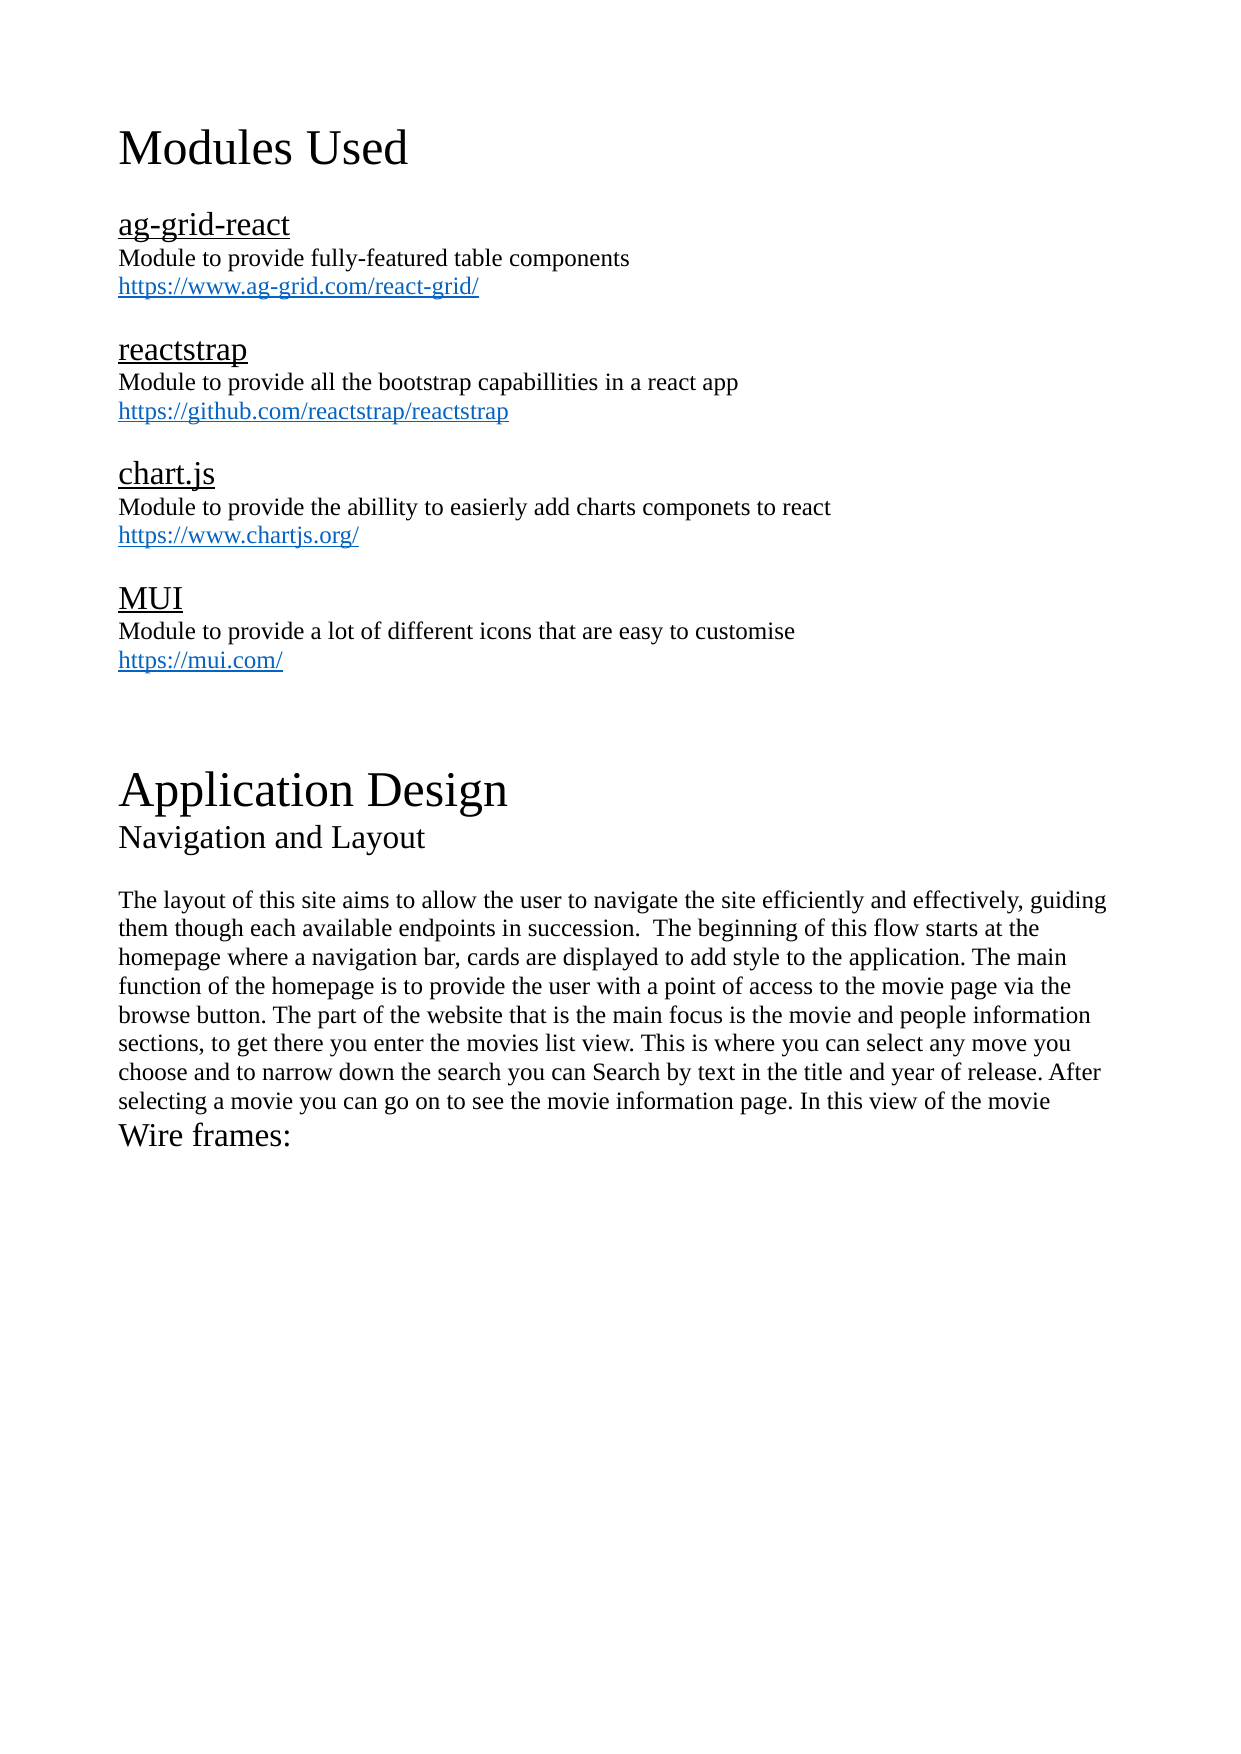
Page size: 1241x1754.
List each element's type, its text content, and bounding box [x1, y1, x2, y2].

text Module to provide all the bootstrap capabillities in a react app [118, 367, 1122, 396]
text reactstrap [118, 329, 1122, 367]
text Modules Used [118, 118, 1122, 176]
text chart.js [118, 453, 1122, 492]
text Module to provide the abillity to easierly add charts componets to react [118, 492, 1122, 521]
text Application Design [118, 760, 1122, 818]
text https://www.chartjs.org/ [118, 521, 1122, 549]
text https://www.ag-grid.com/react-grid/ [118, 271, 1122, 300]
text ag-grid-react [118, 204, 1122, 243]
text https://mui.com/ [118, 645, 1122, 674]
text Module to provide a lot of different icons that are easy to customise [118, 616, 1122, 645]
text Navigation and Layout [118, 818, 1122, 856]
text Module to provide fully-featured table components [118, 243, 1122, 271]
text Wire frames: [118, 1115, 1122, 1153]
text The layout of this site aims to allow the user to navigate the site efficiently and effectively, guiding them though each available endpoints in succession. The beginning of this flow starts at the homepage where a navigation bar, cards are displayed to add style to the application. The main function of the homepage is to provide the user with a point of access to the movie page via the browse button. The part of the website that is the main focus is the movie and people information sections, to get there you enter the movies list view. This is where you can select any move you choose and to narrow down the search you can Search by text in the title and year of release. After selecting a movie you can go on to see the movie information page. In this view of the movie [118, 885, 1122, 1115]
text MUI [118, 578, 1122, 616]
text https://github.com/reactstrap/reactstrap [118, 396, 1122, 425]
